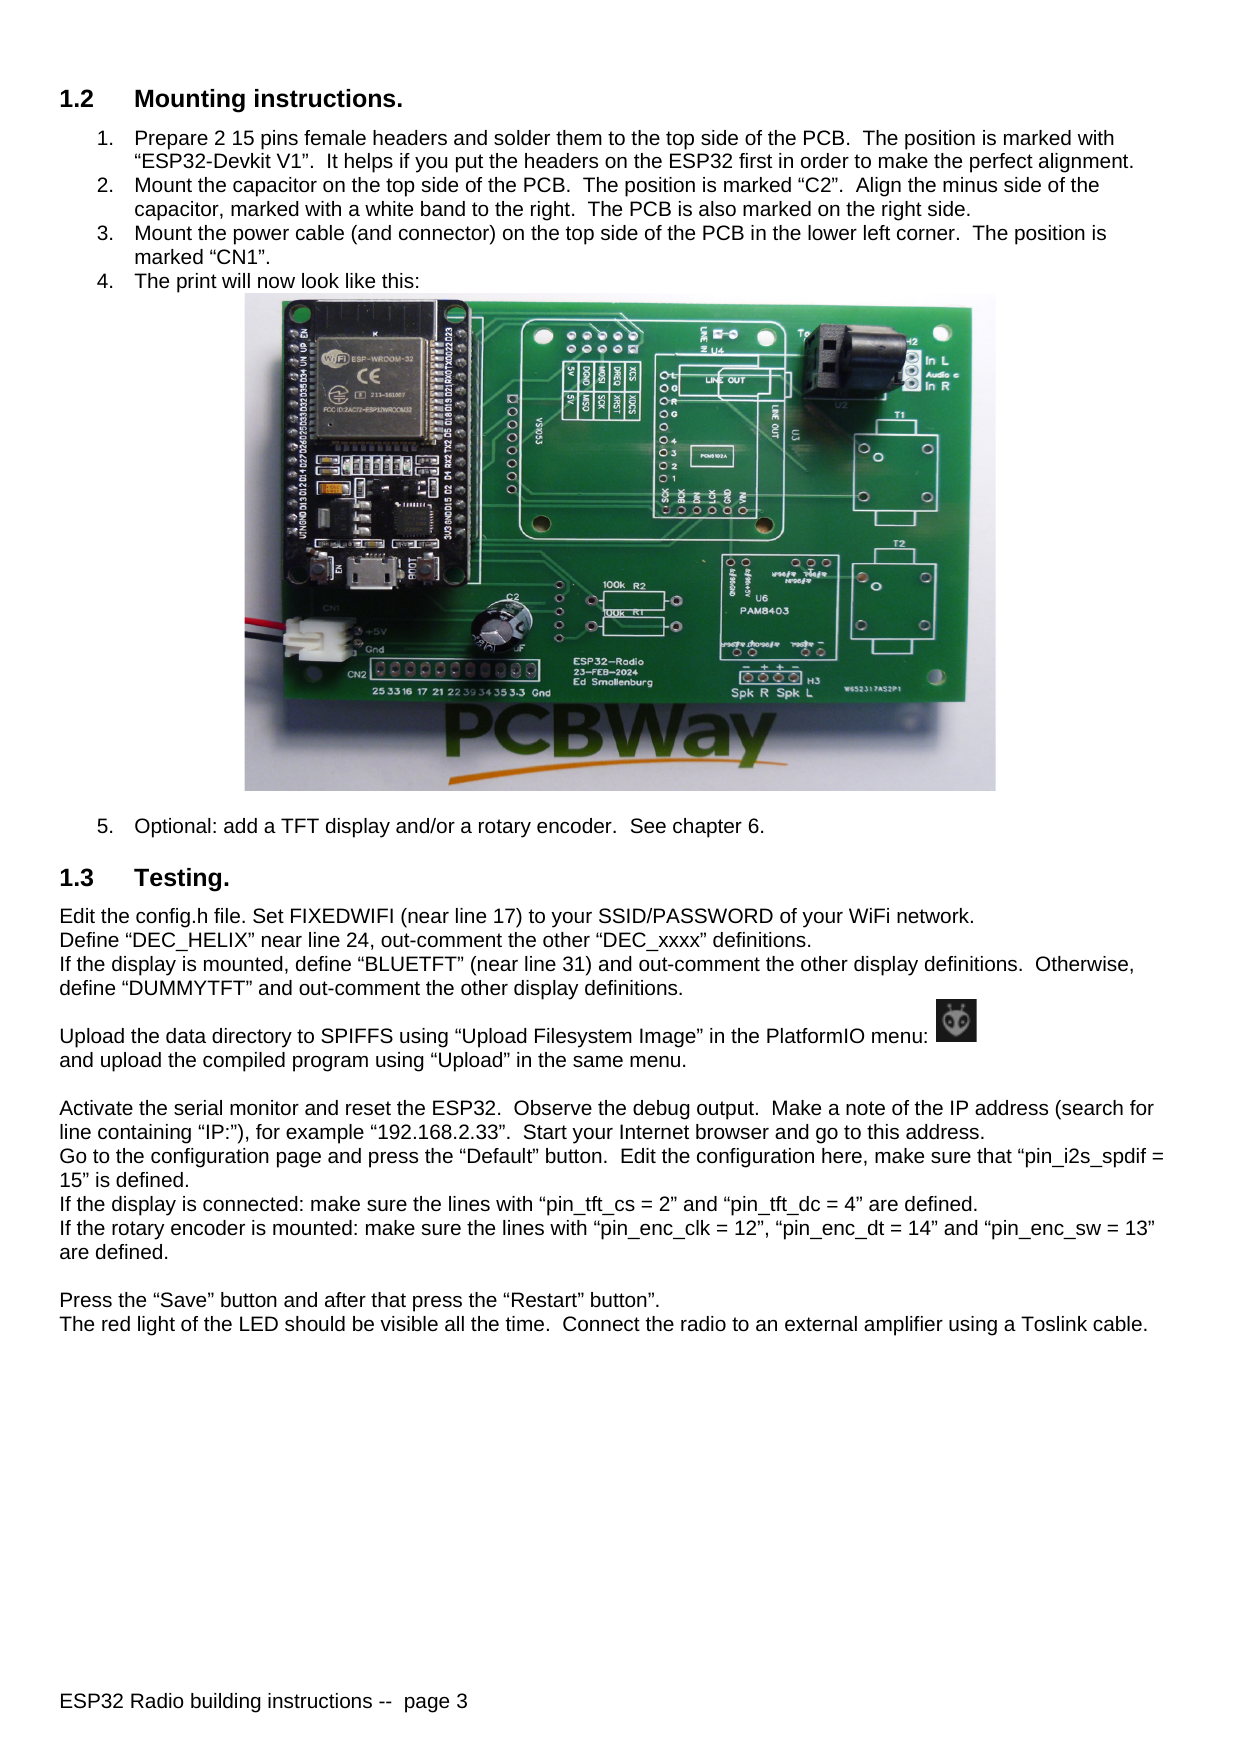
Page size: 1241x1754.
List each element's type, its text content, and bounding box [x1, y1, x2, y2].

text Press the “Save” button and after that press the “Restart” button”. The red light of the LED should be visible all the time. Connect the radio to an external amplifier using a Toslink cable. [59, 1288, 1181, 1336]
text Edit the config.h file. Set FIXEDWIFI (near line 17) to your SSID/PASSWORD of your WiFi network. Define “DEC_HELIX” near line 24, out-comment the other “DEC_xxxx” definitions. If the display is mounted, define “BLUETFT” (near line 31) and out-comment the other display definitions. Otherwise, define “DUMMYTFT” and out-comment the other display definitions. [59, 904, 1181, 1000]
subtitle Testing. [59, 863, 1181, 892]
text Activate the serial monitor and reset the ESP32. Observe the debug output. Make a note of the IP address (search for line containing “IP:”), for example “192.168.2.33”. Start your Internet browser and go to this address. Go to the configuration page and press the “Default” button. Edit the configuration here, make sure that “pin_i2s_spdif = 15” is defined. If the display is connected: make sure the lines with “pin_tft_cs = 2” and “pin_tft_dc = 4” are defined. If the rotary encoder is mounted: make sure the lines with “pin_enc_clk = 12”, “pin_enc_dt = 14” and “pin_enc_sw = 13” are defined. [59, 1096, 1181, 1264]
list Prepare 2 15 pins female headers and solder them to the top side of the PCB. The position is marked with “ESP32-Devkit V1”. It helps if you put the headers on the ESP32 first in order to make the perfect alignment. [97, 125, 1181, 173]
list Mount the power cable (and connector) on the top side of the PCB in the lower left corner. The position is marked “CN1”. [97, 221, 1181, 269]
picture [244, 293, 996, 791]
text Upload the data directory to SPIFFS using “Upload Filesystem Image” in the PlatformIO menu: and upload the compiled program using “Upload” in the same menu. [59, 1024, 1181, 1072]
list Mount the capacitor on the top side of the PCB. The position is marked “C2”. Align the minus side of the capacitor, marked with a white band to the right. The PCB is also marked on the right side. [97, 173, 1181, 221]
list Optional: add a TFT display and/or a rotary encoder. See chapter 6. [97, 814, 1181, 838]
subtitle Mounting instructions. [59, 84, 1181, 113]
list The print will now look like this: [97, 269, 1181, 293]
